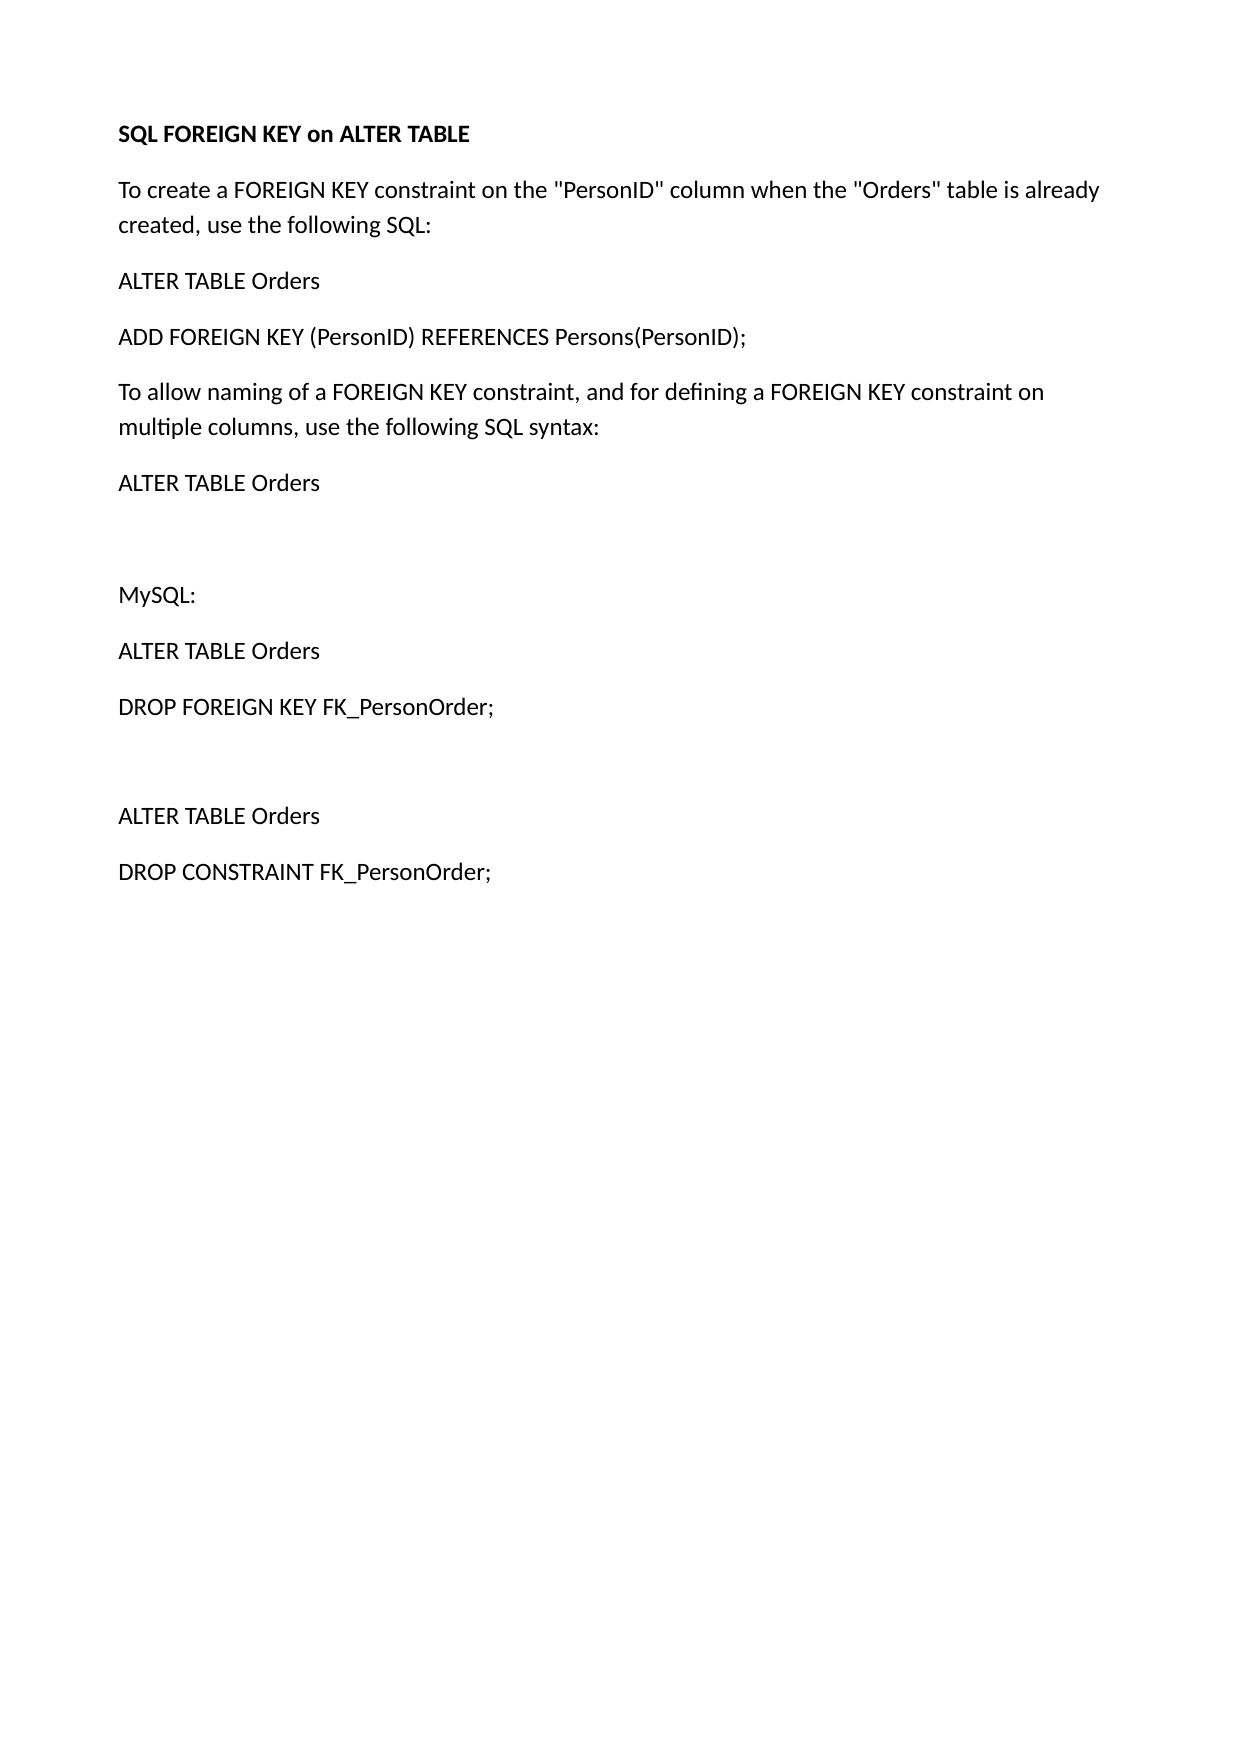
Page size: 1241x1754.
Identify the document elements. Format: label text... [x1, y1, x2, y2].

text ALTER TABLE Orders [118, 635, 1122, 665]
text DROP FOREIGN KEY FK_PersonOrder; [118, 691, 1122, 721]
text DROP CONSTRAINT FK_PersonOrder; [118, 856, 1122, 887]
text ALTER TABLE Orders [118, 467, 1122, 498]
text SQL FOREIGN KEY on ALTER TABLE [118, 118, 1122, 149]
text ADD FOREIGN KEY (PersonID) REFERENCES Persons(PersonID); [118, 321, 1122, 351]
text To allow naming of a FOREIGN KEY constraint, and for defining a FOREIGN KEY constraint on multiple columns, use the following SQL syntax: [118, 376, 1122, 442]
text To create a FOREIGN KEY constraint on the "PersonID" column when the "Orders" table is already created, use the following SQL: [118, 174, 1122, 239]
text MySQL: [118, 579, 1122, 609]
text ALTER TABLE Orders [118, 800, 1122, 831]
text ALTER TABLE Orders [118, 265, 1122, 295]
